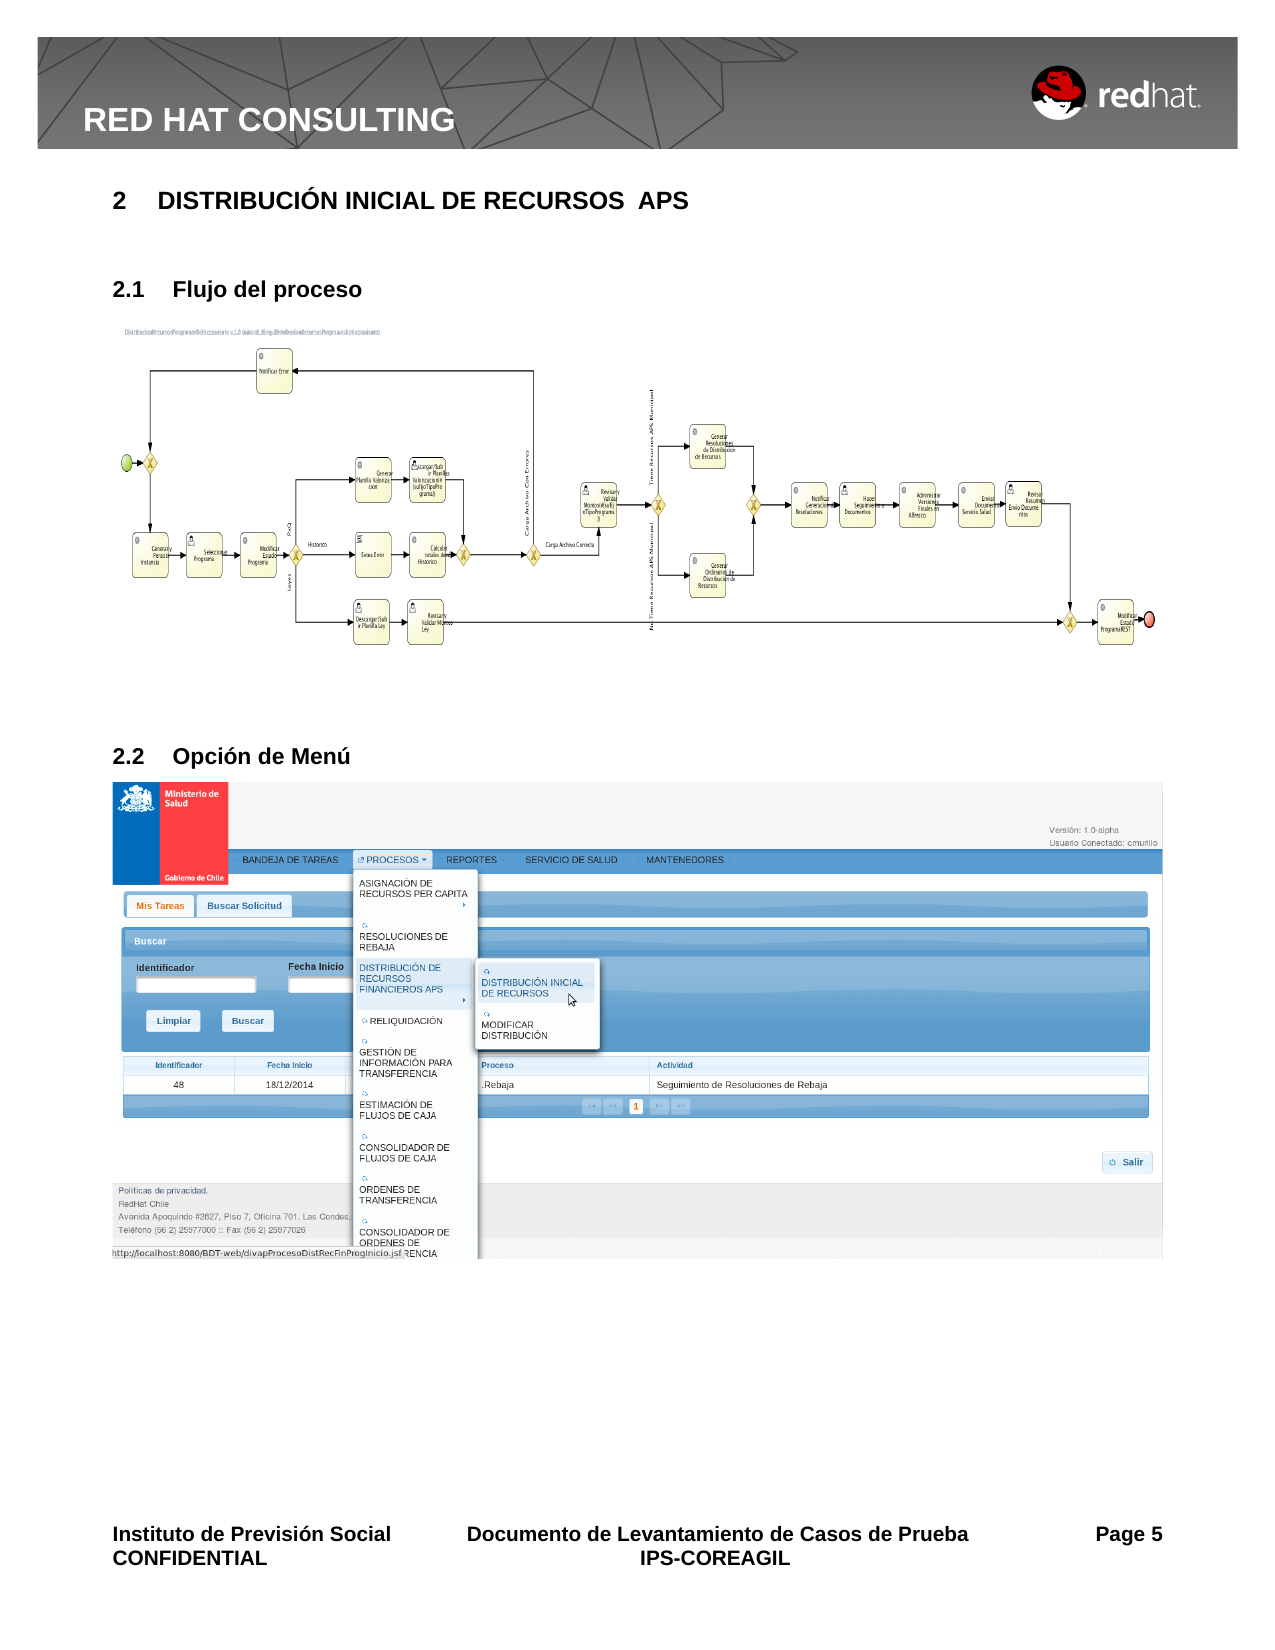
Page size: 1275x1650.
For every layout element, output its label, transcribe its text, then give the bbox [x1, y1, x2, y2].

subtitle Flujo del proceso [112, 276, 1162, 302]
picture [112, 782, 1163, 1259]
subtitle Opción de Menú [112, 743, 1162, 769]
subtitle Distribución INICIAL de Recursos APS [112, 186, 1162, 215]
picture [37, 37, 1238, 149]
picture [112, 315, 1163, 658]
